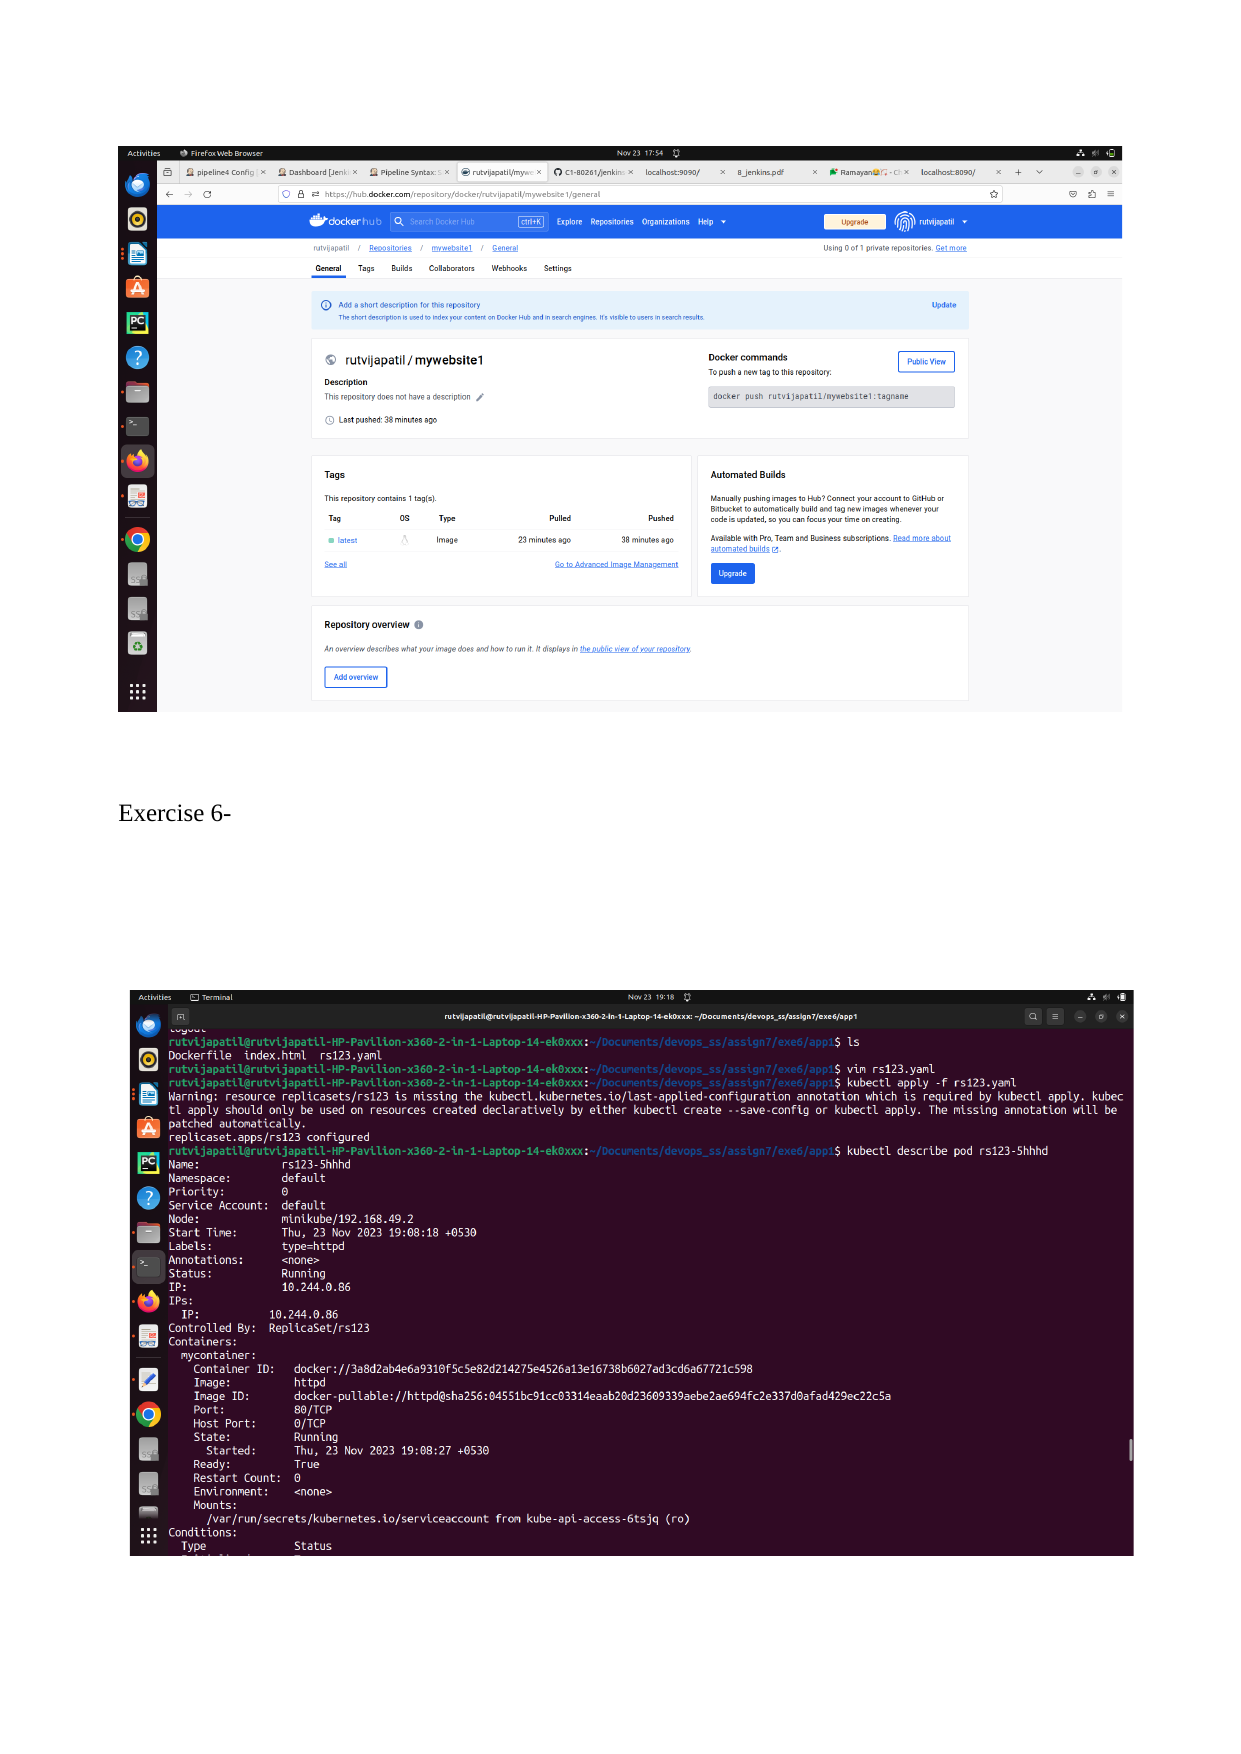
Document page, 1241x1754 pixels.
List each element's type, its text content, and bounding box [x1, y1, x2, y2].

text Exercise 6- [118, 798, 1122, 827]
picture [118, 146, 1123, 712]
picture [129, 990, 1134, 1556]
